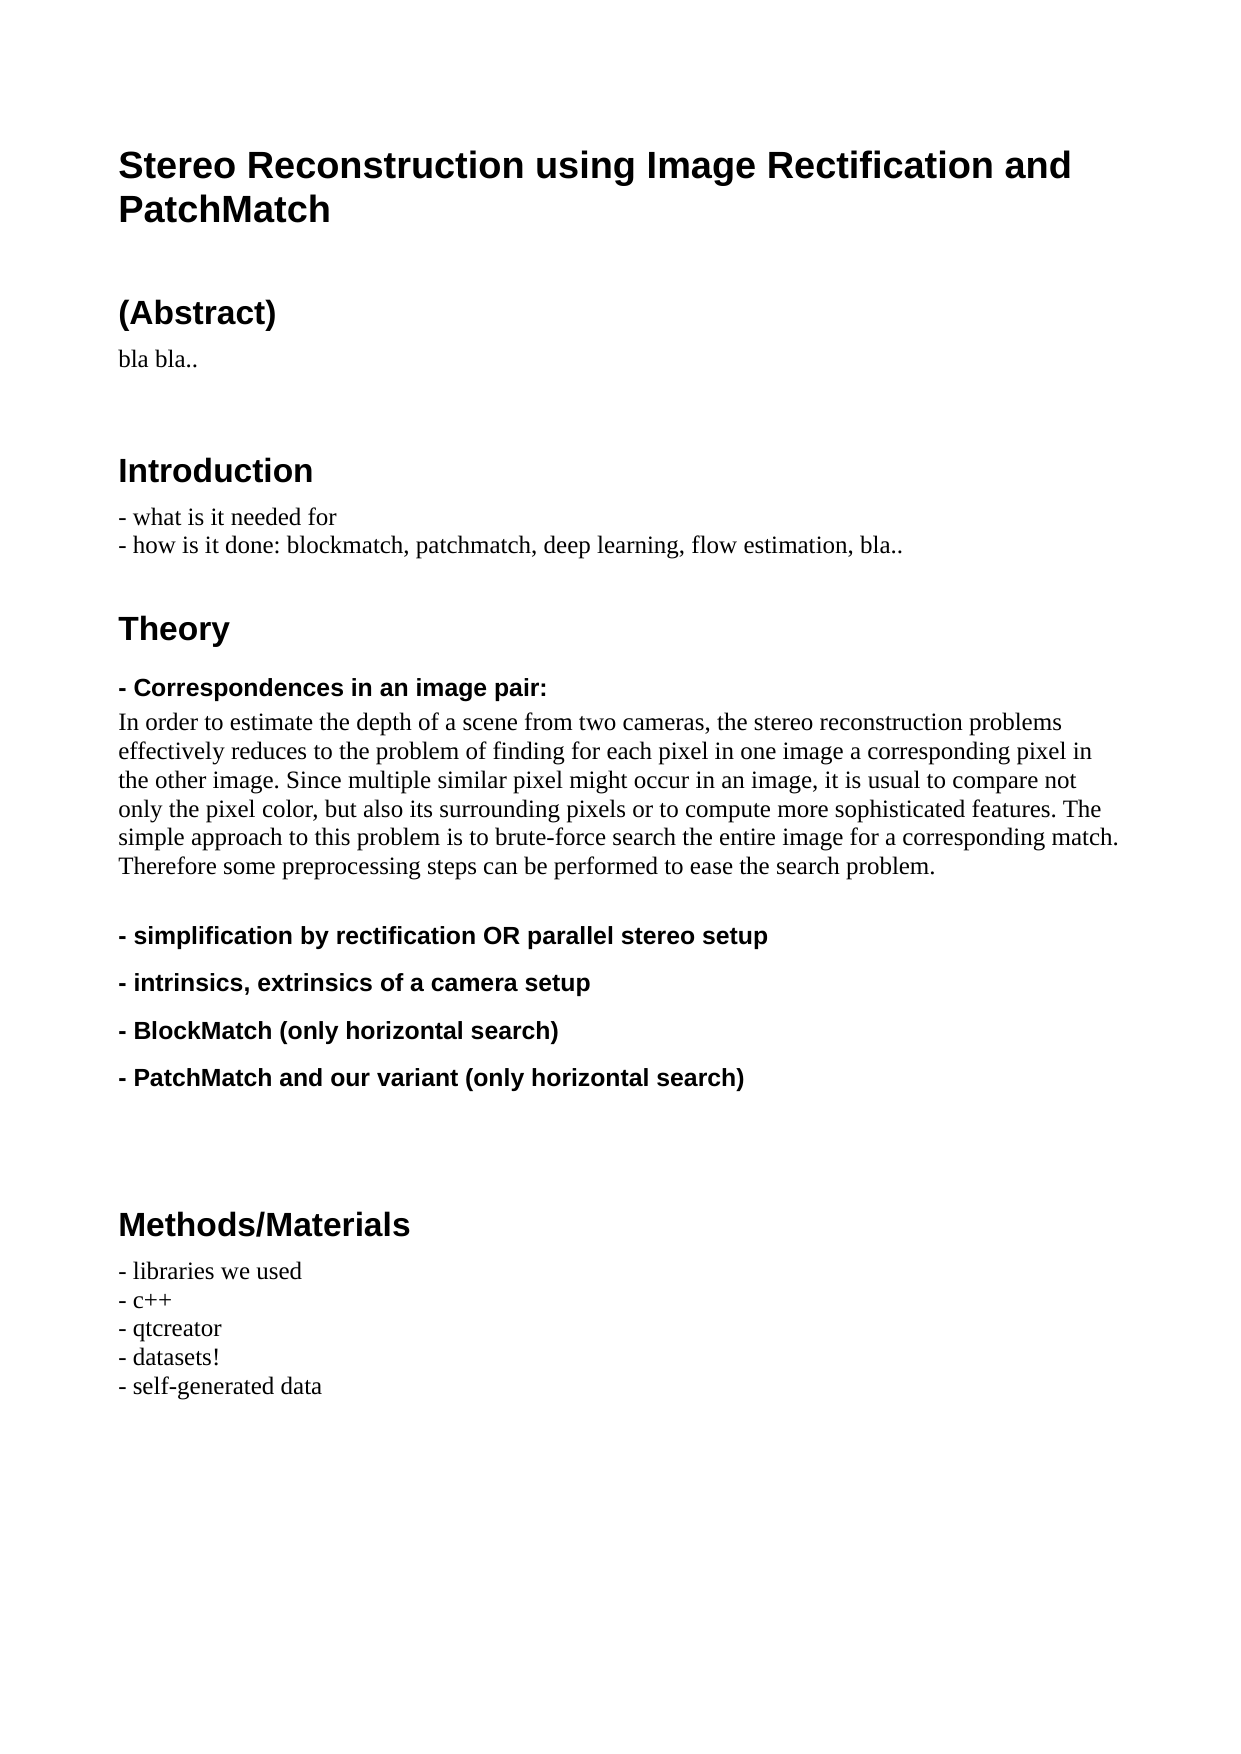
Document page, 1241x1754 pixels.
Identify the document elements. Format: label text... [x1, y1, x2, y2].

subtitle Stereo Reconstruction using Image Rectification and PatchMatch [118, 143, 1122, 230]
text - libraries we used [118, 1256, 1122, 1285]
subtitle (Abstract) [118, 292, 1122, 331]
text - c++ [118, 1285, 1122, 1313]
text - how is it done: blockmatch, patchmatch, deep learning, flow estimation, bla.. [118, 531, 1122, 559]
subtitle - Correspondences in an image pair: [118, 673, 1122, 701]
text - what is it needed for [118, 502, 1122, 531]
subtitle Theory [118, 609, 1122, 648]
subtitle Methods/Materials [118, 1205, 1122, 1243]
subtitle - simplification by rectification OR parallel stereo setup [118, 921, 1122, 950]
text - self-generated data [118, 1371, 1122, 1400]
text - qtcreator [118, 1313, 1122, 1342]
subtitle - PatchMatch and our variant (only horizontal search) [118, 1063, 1122, 1092]
subtitle - intrinsics, extrinsics of a camera setup [118, 968, 1122, 997]
text In order to estimate the depth of a scene from two cameras, the stereo reconstruction problems effectively reduces to the problem of finding for each pixel in one image a corresponding pixel in the other image. Since multiple similar pixel might occur in an image, it is usual to compare not only the pixel color, but also its surrounding pixels or to compute more sophisticated features. The simple approach to this problem is to brute-force search the entire image for a corresponding match. Therefore some preprocessing steps can be performed to ease the search problem. [118, 707, 1122, 880]
subtitle Introduction [118, 451, 1122, 489]
subtitle - BlockMatch (only horizontal search) [118, 1016, 1122, 1044]
text bla bla.. [118, 344, 1122, 372]
text - datasets! [118, 1342, 1122, 1371]
